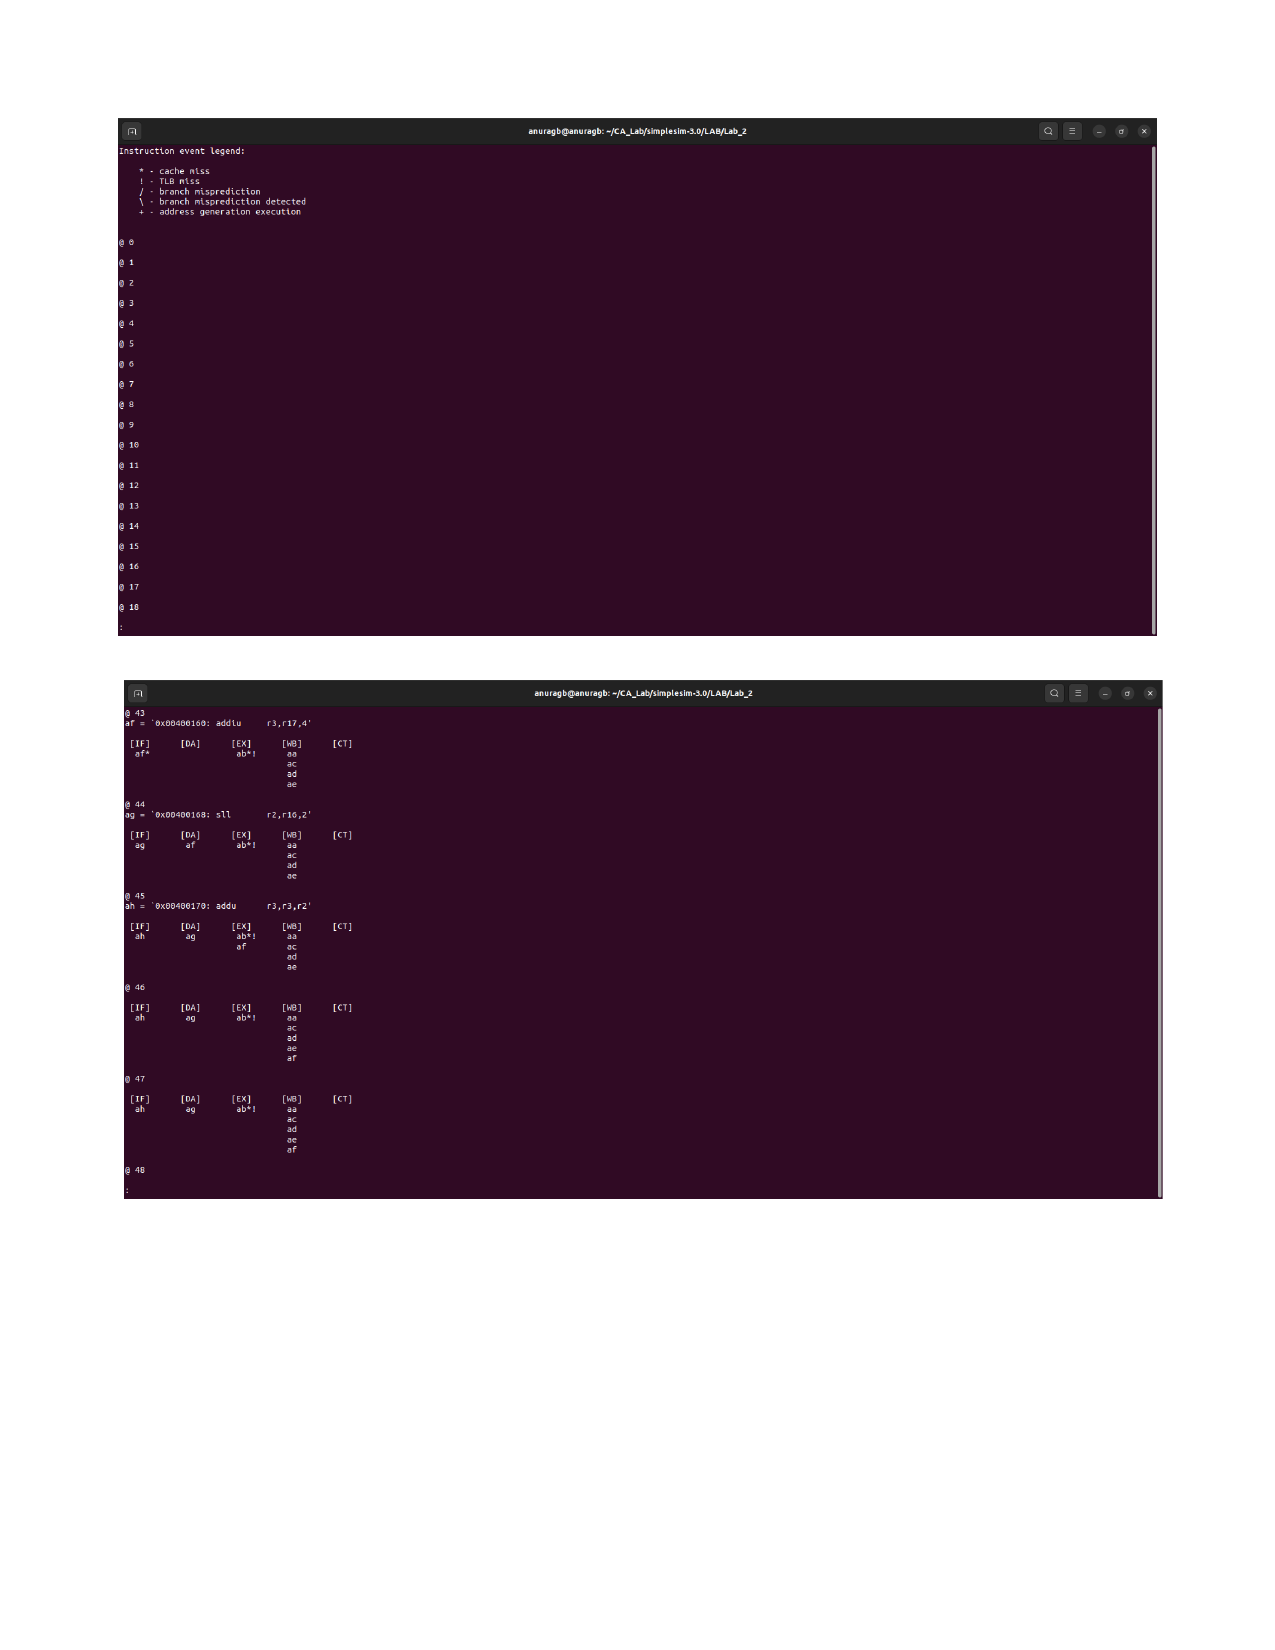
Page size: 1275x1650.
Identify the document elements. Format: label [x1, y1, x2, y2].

picture [118, 118, 1157, 636]
picture [124, 680, 1163, 1199]
